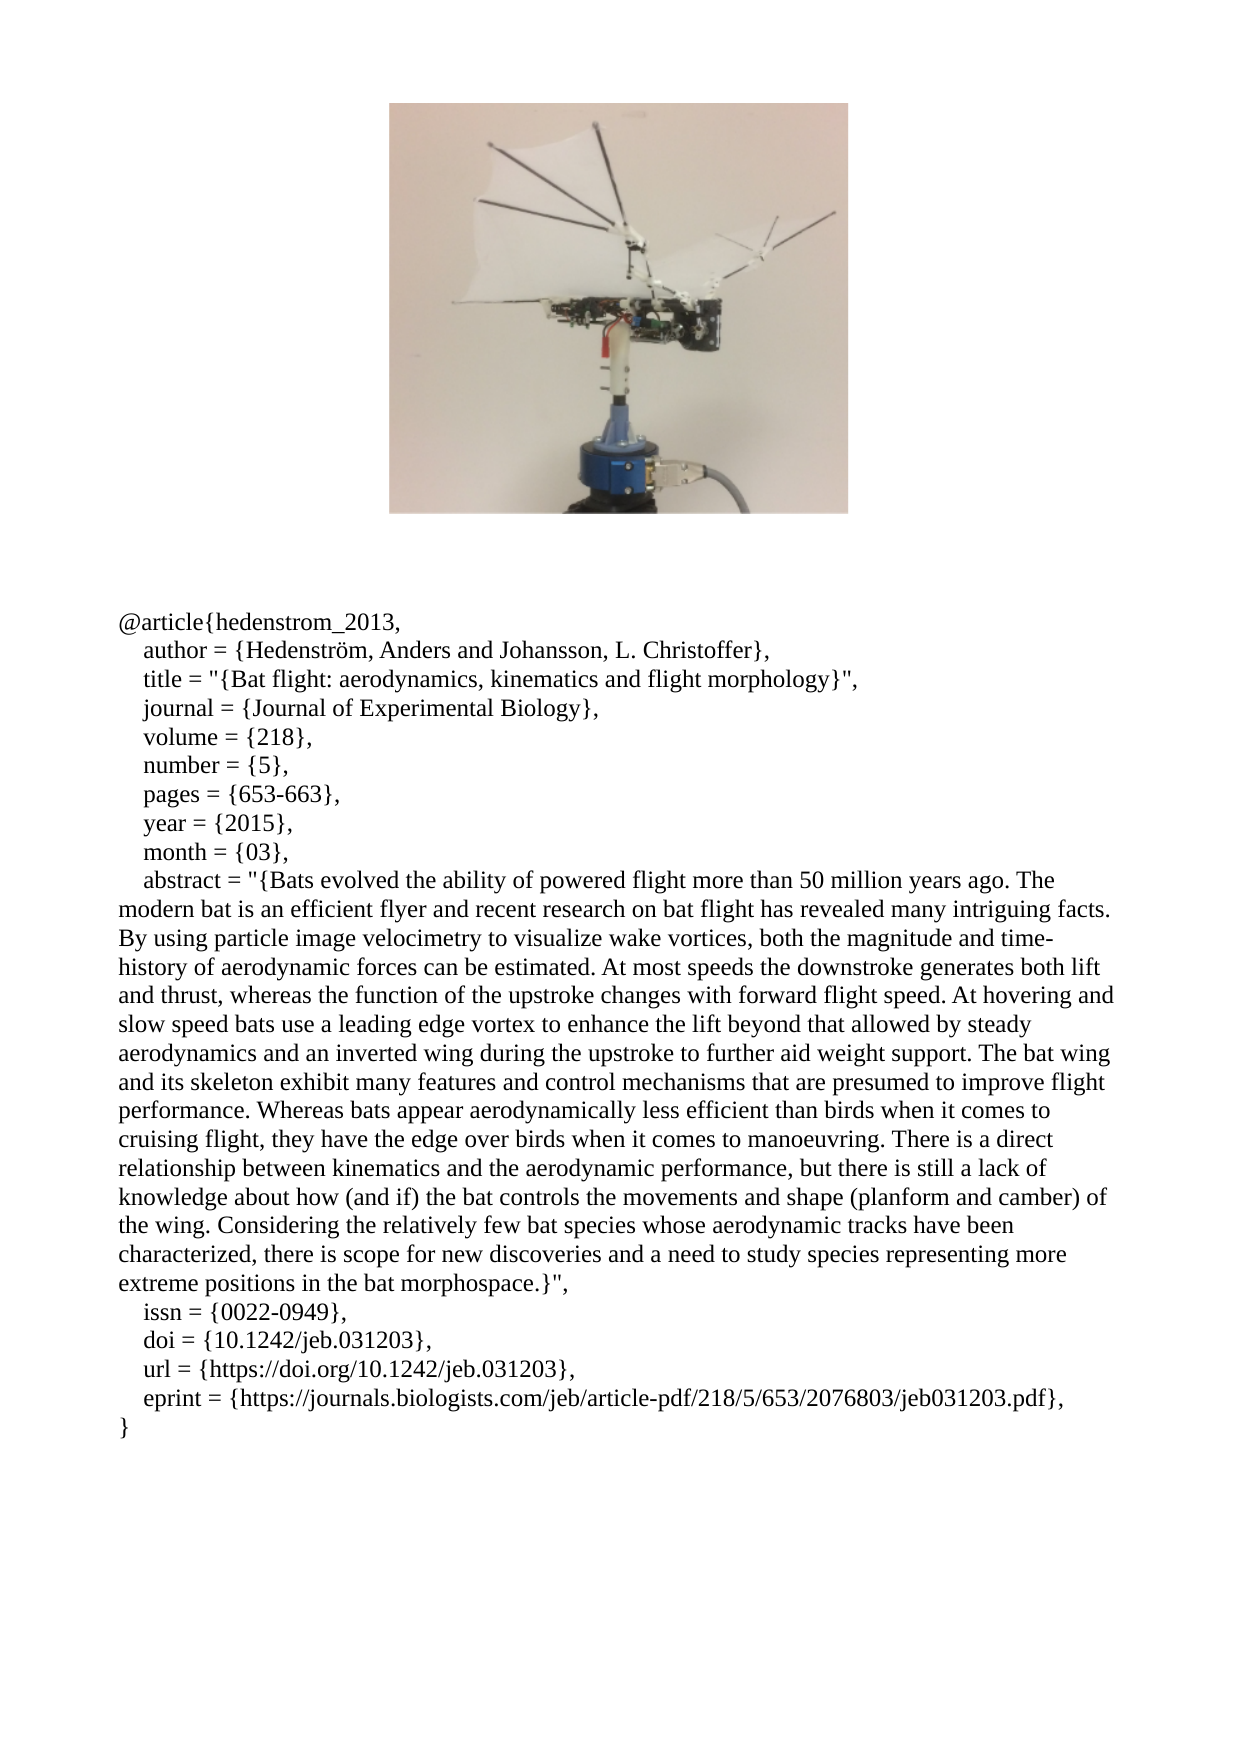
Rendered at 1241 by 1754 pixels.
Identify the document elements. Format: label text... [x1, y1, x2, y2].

text author = {Hedenström, Anders and Johansson, L. Christoffer}, [118, 636, 1122, 664]
text url = {https://doi.org/10.1242/jeb.031203}, [118, 1354, 1122, 1383]
text eprint = {https://journals.biologists.com/jeb/article-pdf/218/5/653/2076803/jeb031203.pdf}, [118, 1383, 1122, 1412]
text } [118, 1412, 1122, 1441]
text pages = {653-663}, [118, 779, 1122, 808]
text issn = {0022-0949}, [118, 1297, 1122, 1326]
text journal = {Journal of Experimental Biology}, [118, 693, 1122, 722]
text month = {03}, [118, 837, 1122, 866]
text @article{hedenstrom_2013, [118, 607, 1122, 636]
text year = {2015}, [118, 808, 1122, 837]
text title = "{Bat flight: aerodynamics, kinematics and flight morphology}", [118, 664, 1122, 693]
text volume = {218}, [118, 722, 1122, 751]
text abstract = "{Bats evolved the ability of powered flight more than 50 million years ago. The modern bat is an efficient flyer and recent research on bat flight has revealed many intriguing facts. By using particle image velocimetry to visualize wake vortices, both the magnitude and time-history of aerodynamic forces can be estimated. At most speeds the downstroke generates both lift and thrust, whereas the function of the upstroke changes with forward flight speed. At hovering and slow speed bats use a leading edge vortex to enhance the lift beyond that allowed by steady aerodynamics and an inverted wing during the upstroke to further aid weight support. The bat wing and its skeleton exhibit many features and control mechanisms that are presumed to improve flight performance. Whereas bats appear aerodynamically less efficient than birds when it comes to cruising flight, they have the edge over birds when it comes to manoeuvring. There is a direct relationship between kinematics and the aerodynamic performance, but there is still a lack of knowledge about how (and if) the bat controls the movements and shape (planform and camber) of the wing. Considering the relatively few bat species whose aerodynamic tracks have been characterized, there is scope for new discoveries and a need to study species representing more extreme positions in the bat morphospace.}", [118, 866, 1122, 1297]
text number = {5}, [118, 751, 1122, 779]
text doi = {10.1242/jeb.031203}, [118, 1326, 1122, 1354]
picture [388, 103, 852, 514]
